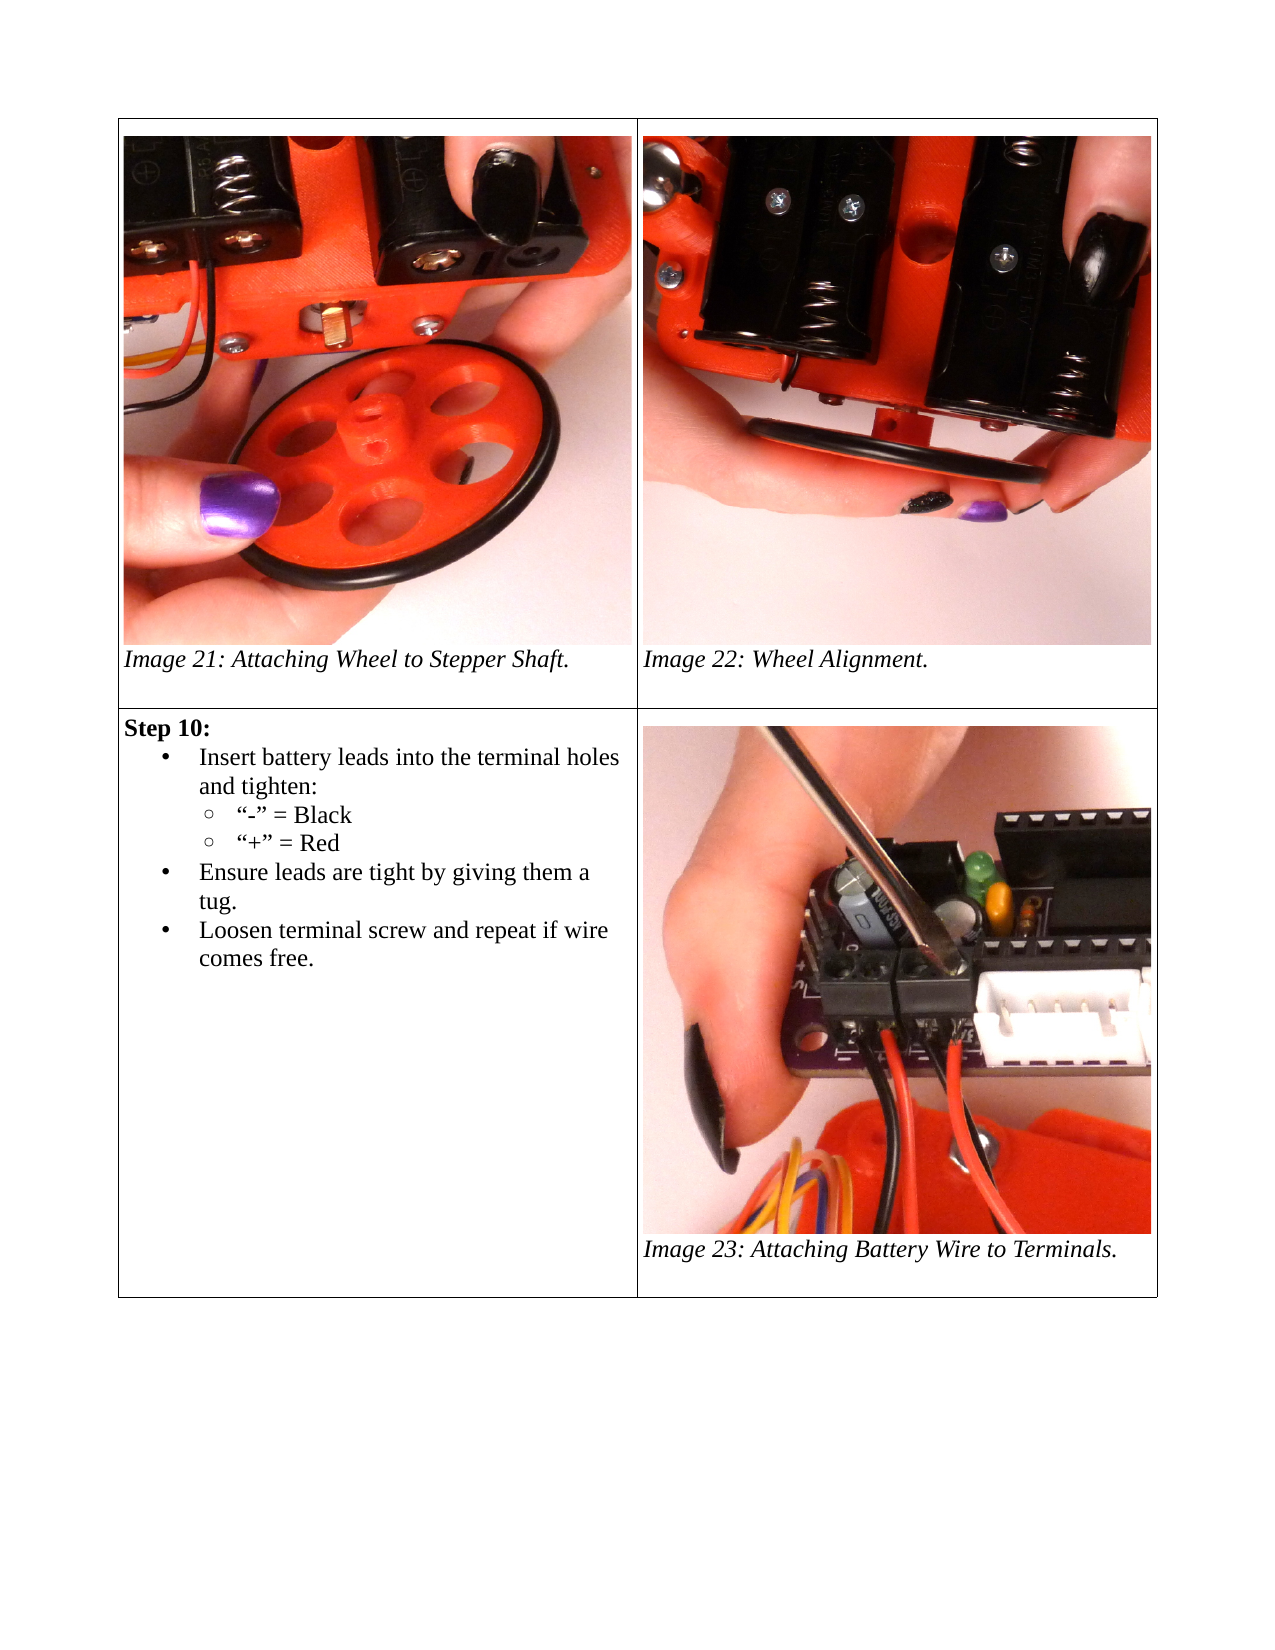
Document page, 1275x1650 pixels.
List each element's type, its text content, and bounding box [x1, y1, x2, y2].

table_cell [119, 119, 637, 708]
table_cell [638, 119, 1157, 708]
picture [643, 726, 1152, 1234]
table_cell [638, 709, 1157, 1297]
table_cell Step 10: Insert battery leads into the terminal holes and tighten: “-” = Black “+” = Red Ensure leads are tight by giving them a tug. Loosen terminal screw and repeat if wire comes free. [119, 709, 637, 1297]
picture [123, 136, 632, 645]
picture [643, 136, 1152, 645]
